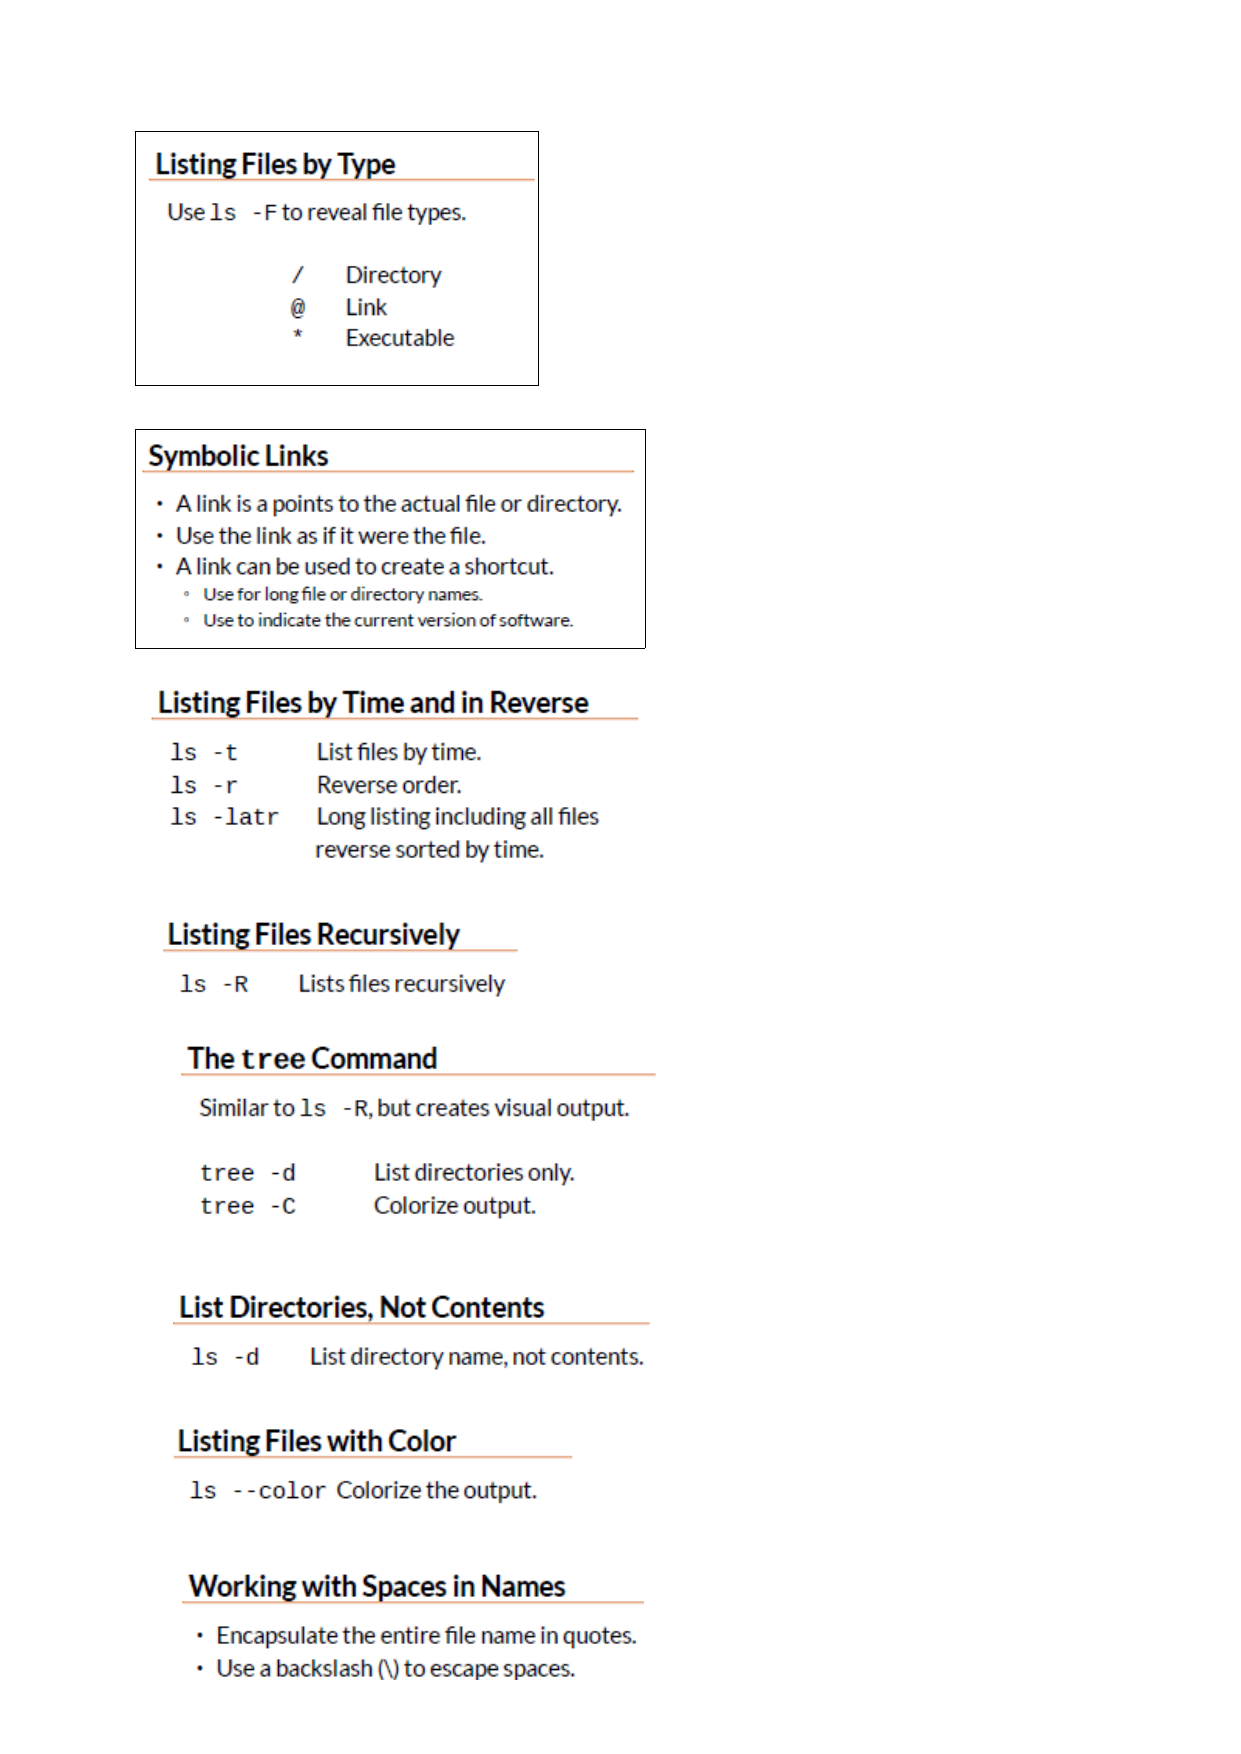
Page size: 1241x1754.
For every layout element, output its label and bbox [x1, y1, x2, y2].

picture [181, 1564, 644, 1680]
picture [163, 912, 518, 1000]
picture [169, 1037, 656, 1225]
picture [138, 432, 642, 645]
picture [173, 1285, 650, 1387]
picture [144, 677, 639, 869]
picture [137, 133, 535, 383]
picture [173, 1414, 573, 1519]
